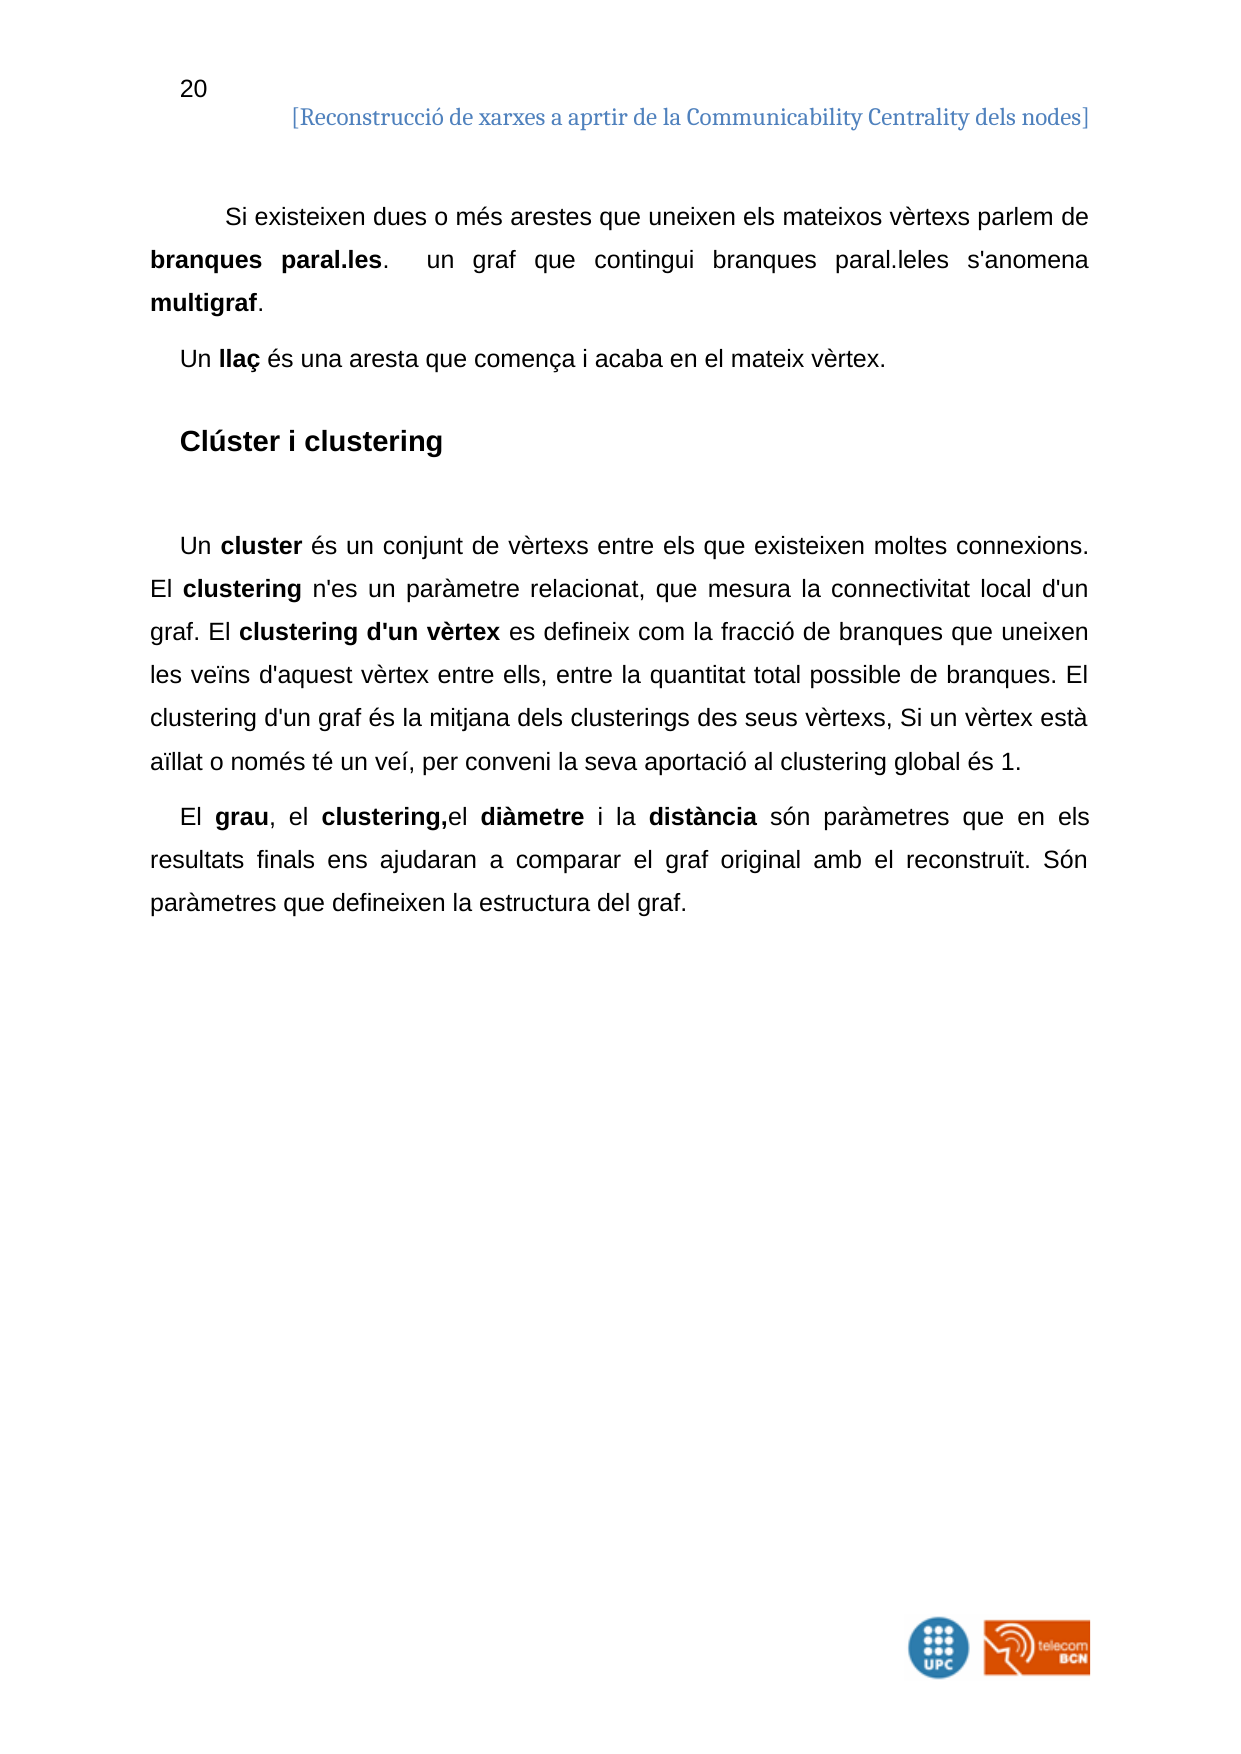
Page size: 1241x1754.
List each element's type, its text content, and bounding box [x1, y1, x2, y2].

text Si existeixen dues o més arestes que uneixen els mateixos vèrtexs parlem de branques paral.les. un graf que contingui branques paral.leles s'anomena multigraf. [150, 202, 1090, 317]
text El grau, el clustering,el diàmetre i la distància són paràmetres que en els resultats finals ens ajudaran a comparar el graf original amb el reconstruït. Són paràmetres que defineixen la estructura del graf. [150, 802, 1090, 917]
picture [904, 1614, 1091, 1681]
subtitle Clúster i clustering [150, 424, 1090, 458]
text Un llaç és una aresta que comença i acaba en el mateix vèrtex. [150, 343, 1090, 372]
text Un cluster és un conjunt de vèrtexs entre els que existeixen moltes connexions. El clustering n'es un paràmetre relacionat, que mesura la connectivitat local d'un graf. El clustering d'un vèrtex es defineix com la fracció de branques que uneixen les veïns d'aquest vèrtex entre ells, entre la quantitat total possible de branques. El clustering d'un graf és la mitjana dels clusterings des seus vèrtexs, Si un vèrtex està aïllat o només té un veí, per conveni la seva aportació al clustering global és 1. [150, 531, 1090, 775]
